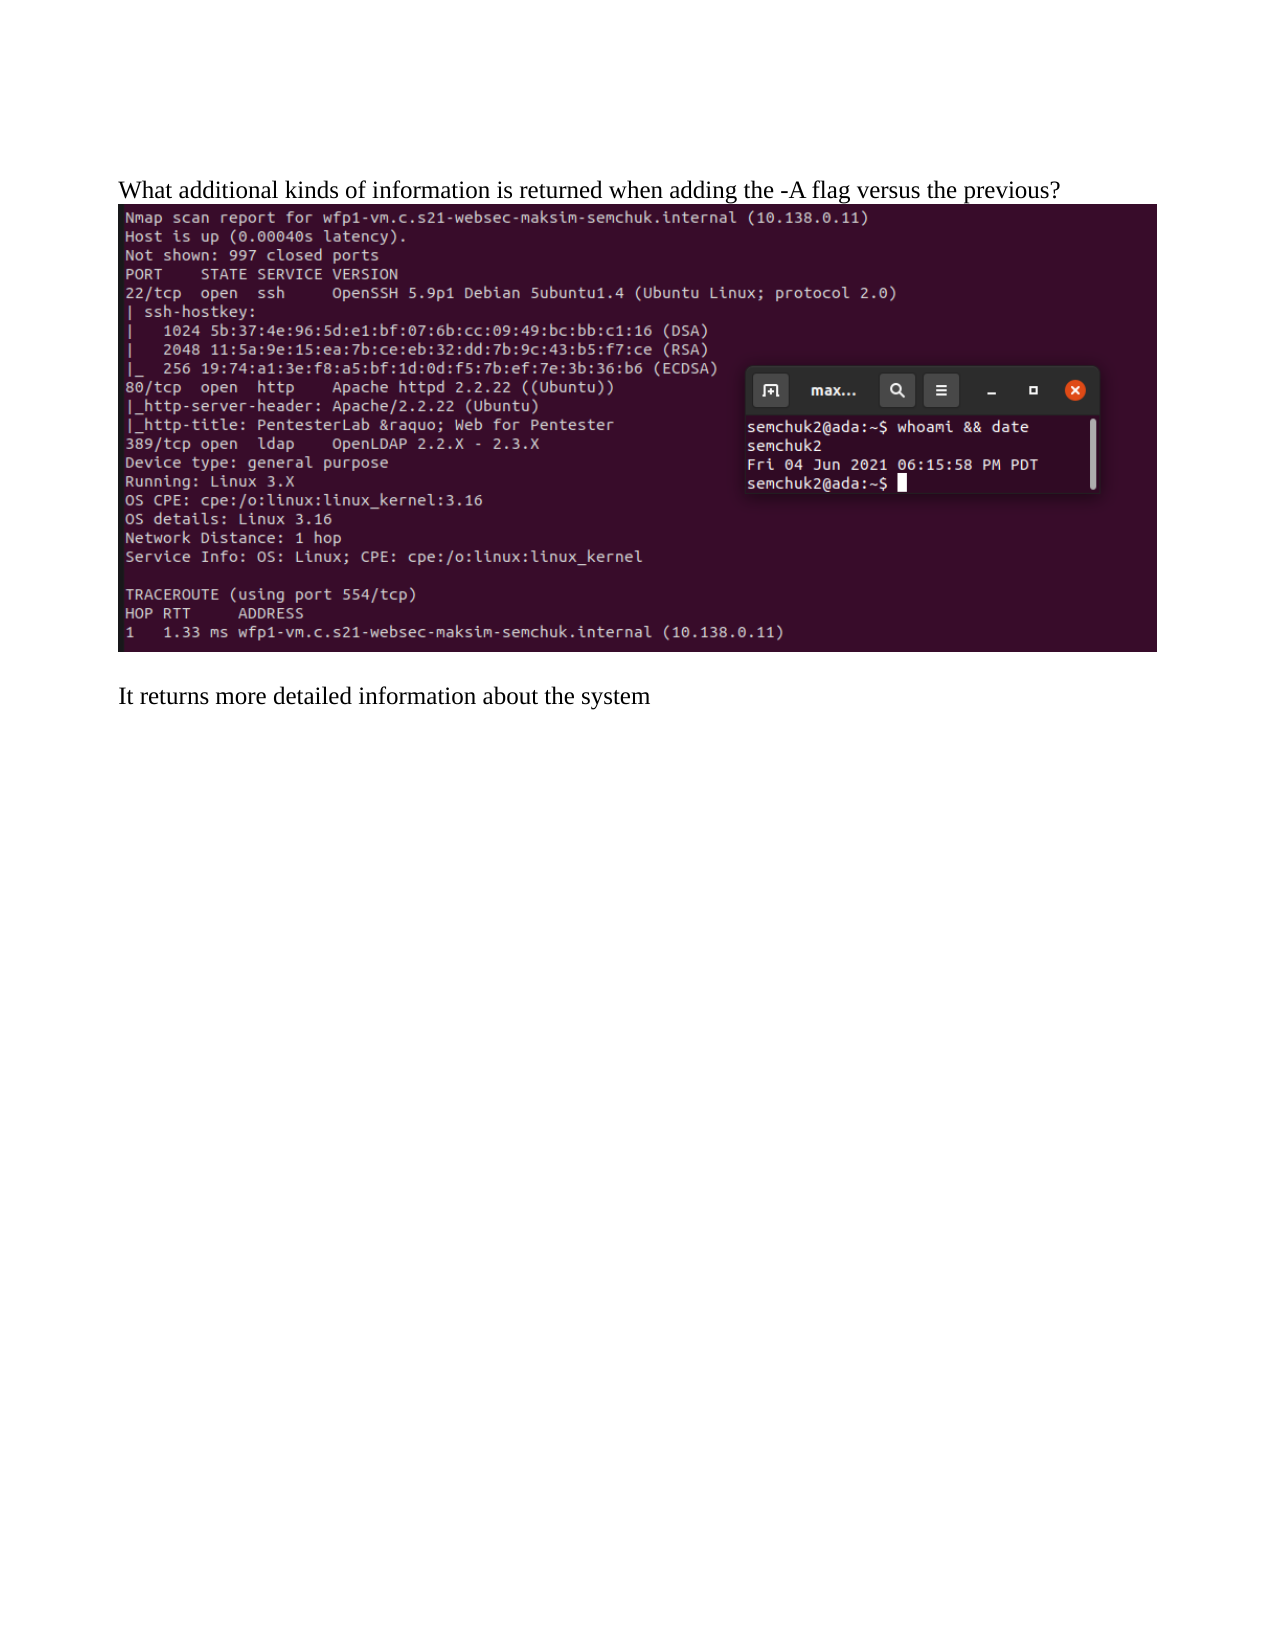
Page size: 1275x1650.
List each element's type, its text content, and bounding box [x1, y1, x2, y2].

picture [118, 204, 1157, 652]
text What additional kinds of information is returned when adding the -A flag versus the previous? [118, 176, 1157, 204]
text It returns more detailed information about the system [118, 681, 1157, 709]
